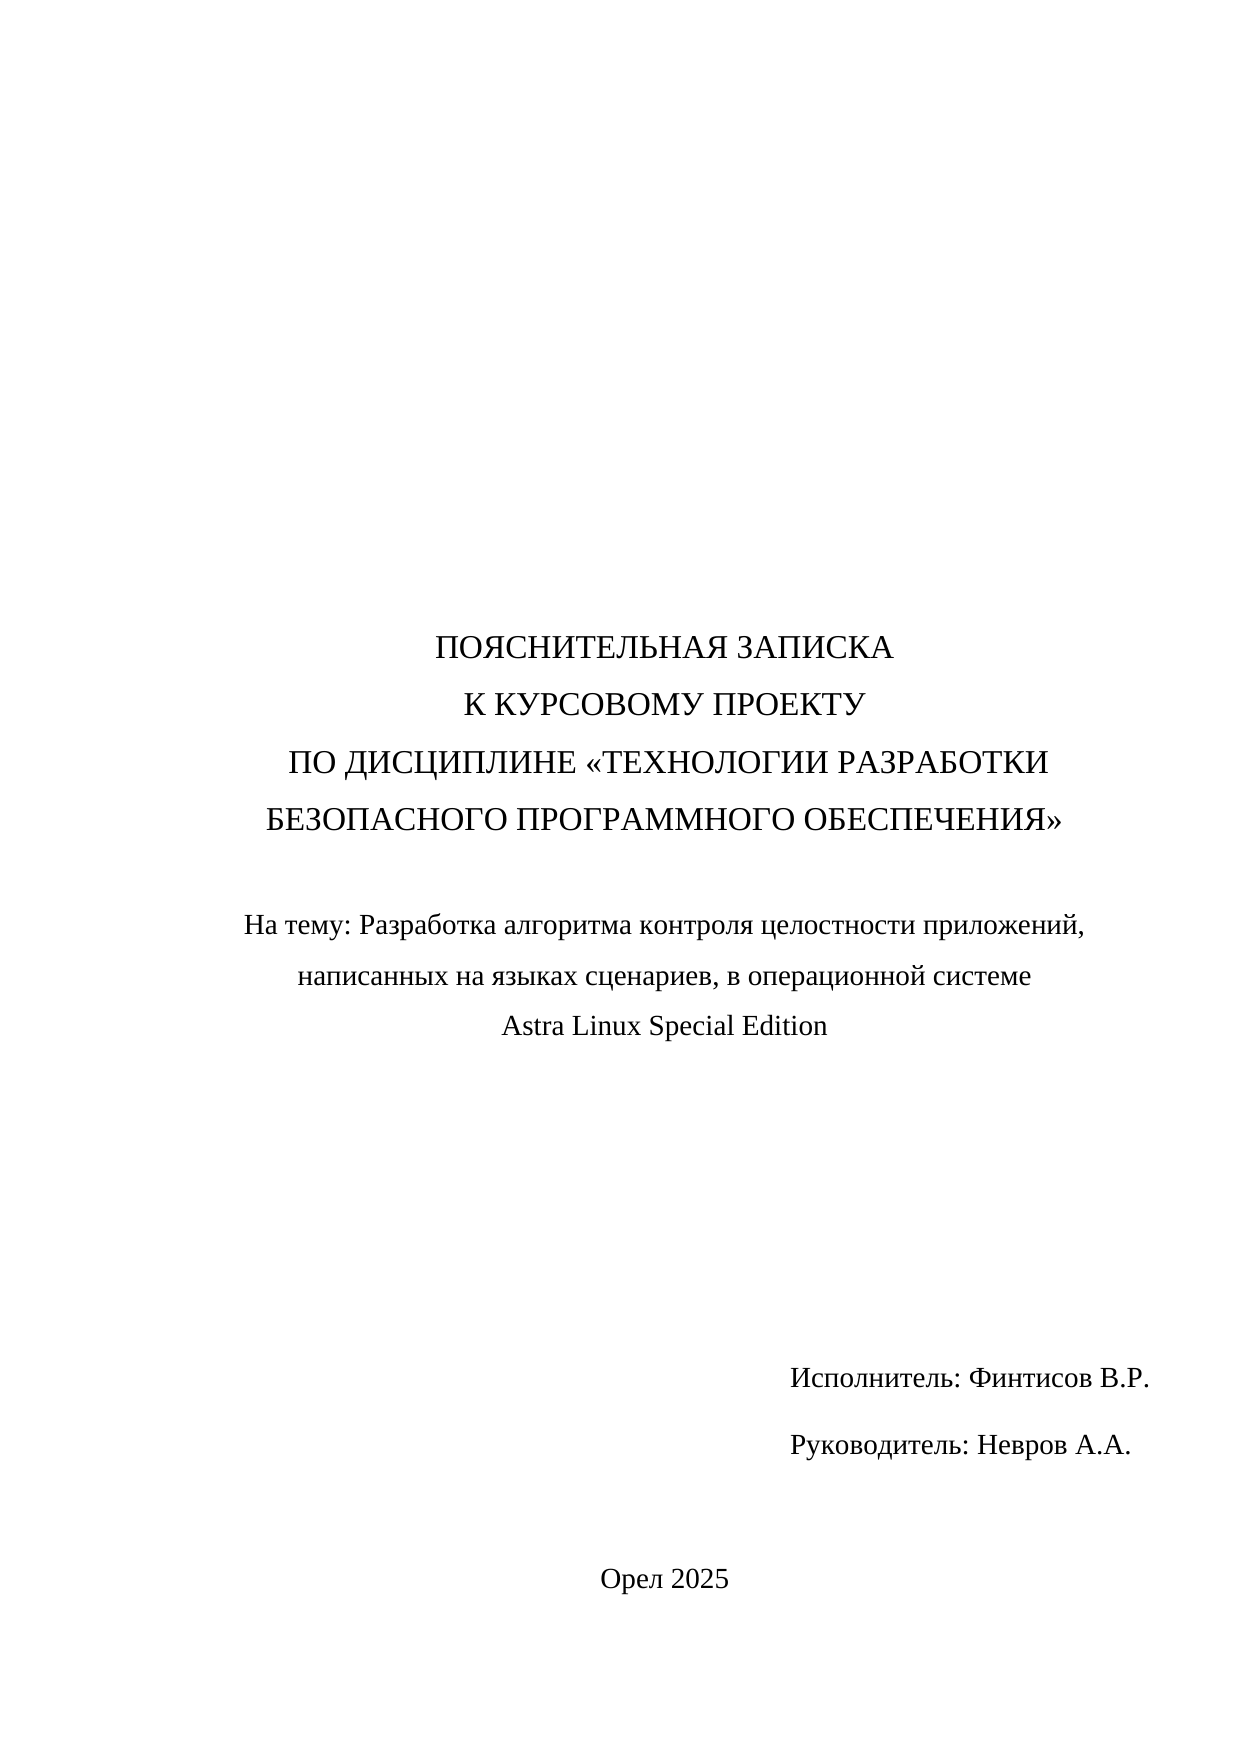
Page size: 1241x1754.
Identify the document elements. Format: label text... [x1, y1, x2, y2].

text К КУРСОВОМУ ПРОЕКТУ ПО ДИСЦИПЛИНЕ «ТЕХНОЛОГИИ РАЗРАБОТКИ БЕЗОПАСНОГО ПРОГРАММНОГО ОБЕСПЕЧЕНИЯ» [177, 684, 1152, 838]
text На тему: Разработка алгоритма контроля целостности приложений, написанных на языках сценариев, в операционной системе [177, 907, 1152, 991]
text Astra Linux Special Edition [177, 1008, 1152, 1042]
text Исполнитель: Финтисов В.Р. Руководитель: Невров А.А. [177, 1360, 1152, 1461]
subtitle ПОЯСНИТЕЛЬНАЯ ЗАПИСКА [177, 627, 1152, 665]
text Орел 2025 [177, 1561, 1152, 1595]
